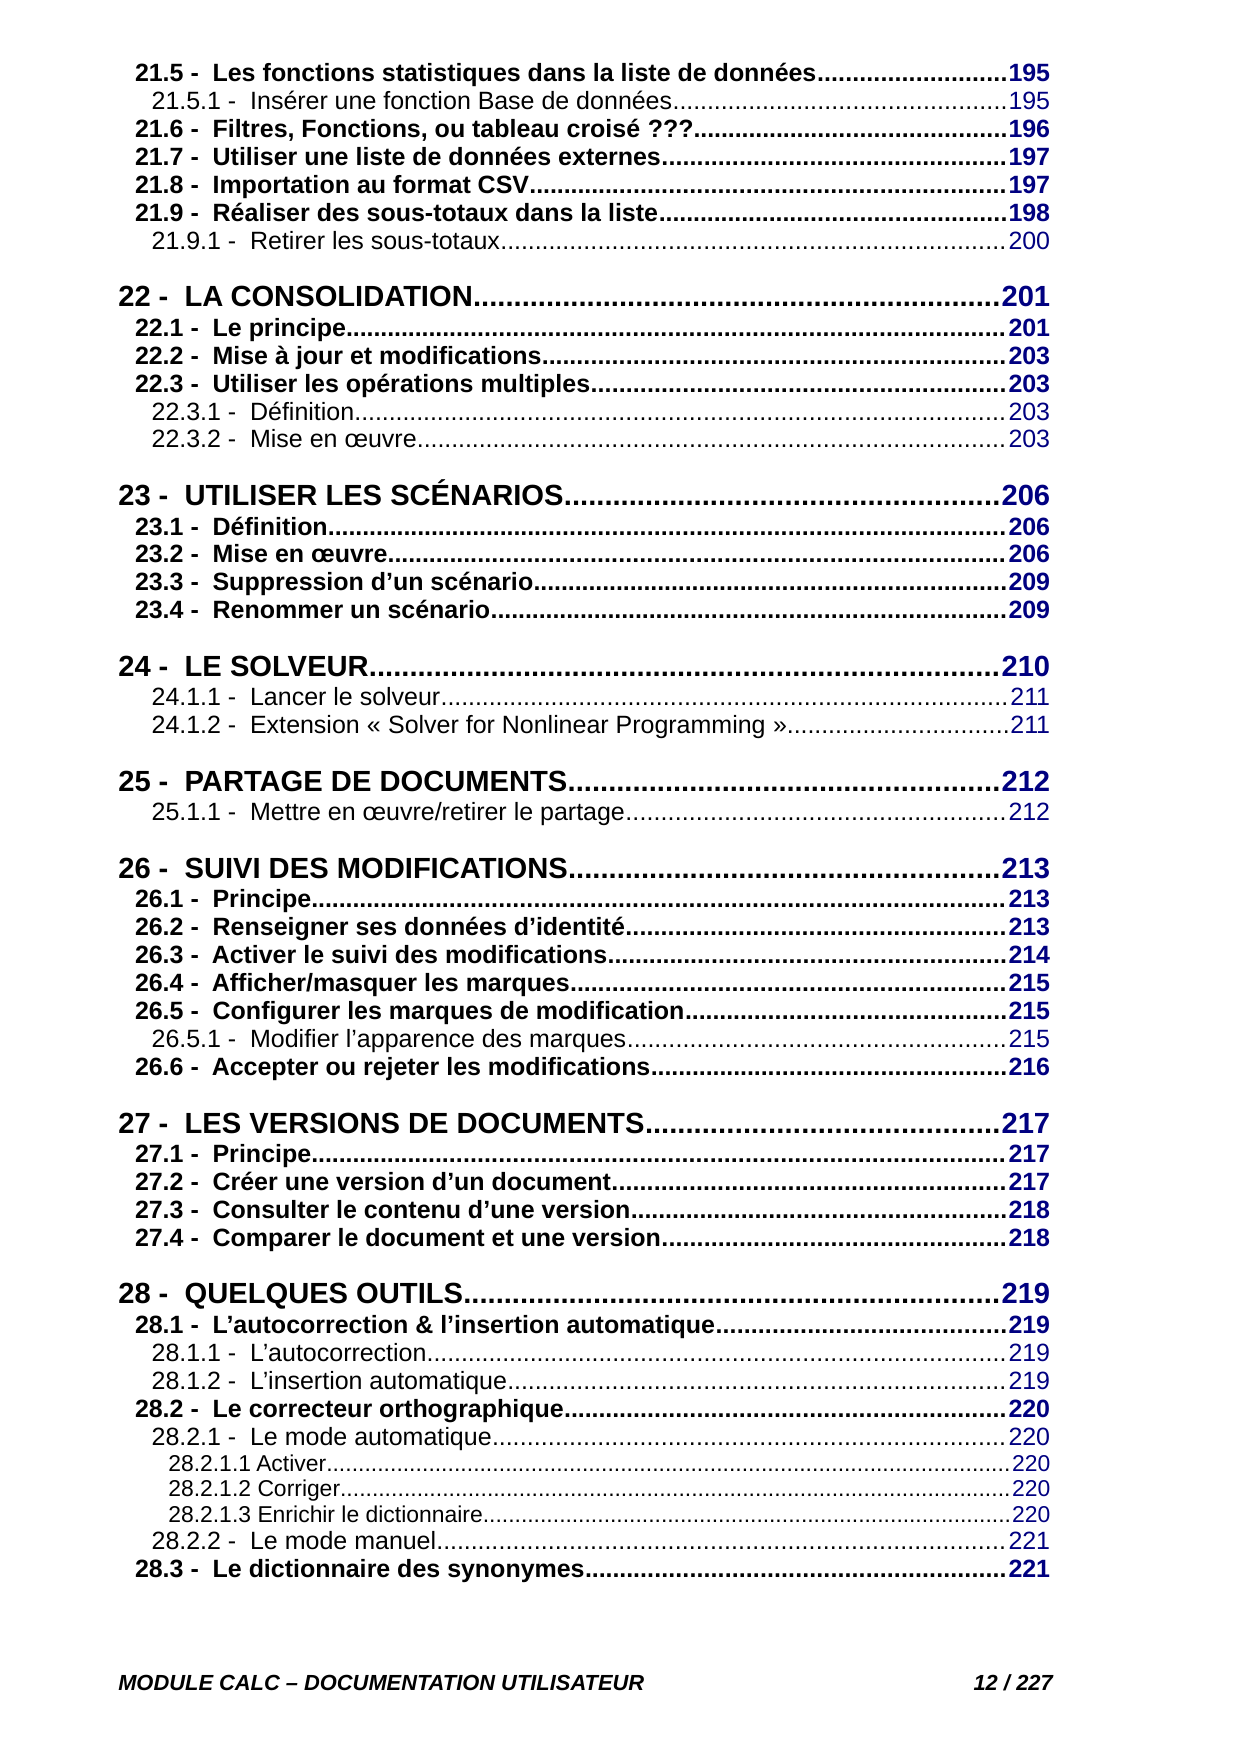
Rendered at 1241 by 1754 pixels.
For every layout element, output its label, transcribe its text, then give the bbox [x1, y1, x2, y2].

text 28.2.1.2 Corriger 220 [168, 1476, 1122, 1502]
text 21.6 - Filtres, Fonctions, ou tableau croisé ??? 196 [135, 115, 1122, 143]
text 24.1.1 - Lancer le solveur 211 [151, 683, 1122, 711]
text 21.8 - Importation au format CSV 197 [135, 171, 1122, 199]
text 26.2 - Renseigner ses données d’identité 213 [135, 913, 1122, 941]
text 23.3 - Suppression d’un scénario 209 [135, 568, 1122, 596]
text 21.5 - Les fonctions statistiques dans la liste de données 195 [135, 59, 1122, 87]
text 28.2.1.1 Activer 220 [168, 1450, 1122, 1476]
text 27.1 - Principe 217 [135, 1140, 1122, 1168]
text 28.1.2 - L’insertion automatique 219 [151, 1367, 1122, 1394]
text 27 - Les versions de documents 217 [118, 1107, 1122, 1139]
text 24.1.2 - Extension « Solver for Nonlinear Programming » 211 [151, 711, 1122, 739]
text 28.2.2 - Le mode manuel 221 [151, 1527, 1122, 1555]
text 22.2 - Mise à jour et modifications 203 [135, 342, 1122, 369]
text 26.1 - Principe 213 [135, 885, 1122, 913]
text 23 - Utiliser les scénarios 206 [118, 479, 1122, 512]
text 28.2.1 - Le mode automatique 220 [151, 1422, 1122, 1450]
text 22.3 - Utiliser les opérations multiples 203 [135, 369, 1122, 397]
text 28.1.1 - L’autocorrection 219 [151, 1339, 1122, 1367]
text 22.3.1 - Définition 203 [151, 397, 1122, 425]
text 21.9.1 - Retirer les sous-totaux 200 [151, 227, 1122, 254]
text 28.1 - L’autocorrection & l’insertion automatique 219 [135, 1311, 1122, 1339]
text 27.3 - Consulter le contenu d’une version 218 [135, 1196, 1122, 1224]
text 26.5.1 - Modifier l’apparence des marques 215 [151, 1025, 1122, 1053]
text 24 - Le solveur 210 [118, 650, 1122, 683]
text 26 - Suivi des modifications 213 [118, 852, 1122, 885]
text 21.9 - Réaliser des sous-totaux dans la liste 198 [135, 199, 1122, 227]
text 26.4 - Afficher/masquer les marques 215 [135, 969, 1122, 997]
text 26.6 - Accepter ou rejeter les modifications 216 [135, 1053, 1122, 1081]
text 22 - La consolidation 201 [118, 280, 1122, 313]
text 28 - Quelques outils 219 [118, 1277, 1122, 1310]
text 25 - Partage de documents 212 [118, 765, 1122, 798]
text 27.2 - Créer une version d’un document 217 [135, 1168, 1122, 1196]
text 28.2.1.3 Enrichir le dictionnaire 220 [168, 1502, 1122, 1527]
text 22.1 - Le principe 201 [135, 314, 1122, 342]
text 21.7 - Utiliser une liste de données externes 197 [135, 143, 1122, 171]
text 28.3 - Le dictionnaire des synonymes 221 [135, 1555, 1122, 1583]
text 21.5.1 - Insérer une fonction Base de données 195 [151, 87, 1122, 115]
text 23.4 - Renommer un scénario 209 [135, 596, 1122, 624]
text 27.4 - Comparer le document et une version 218 [135, 1224, 1122, 1252]
text 28.2 - Le correcteur orthographique 220 [135, 1394, 1122, 1422]
text 26.3 - Activer le suivi des modifications 214 [135, 941, 1122, 969]
text 23.1 - Définition 206 [135, 512, 1122, 540]
text 23.2 - Mise en œuvre 206 [135, 540, 1122, 568]
text 22.3.2 - Mise en œuvre 203 [151, 425, 1122, 453]
text 25.1.1 - Mettre en œuvre/retirer le partage 212 [151, 798, 1122, 826]
text 26.5 - Configurer les marques de modification 215 [135, 997, 1122, 1025]
